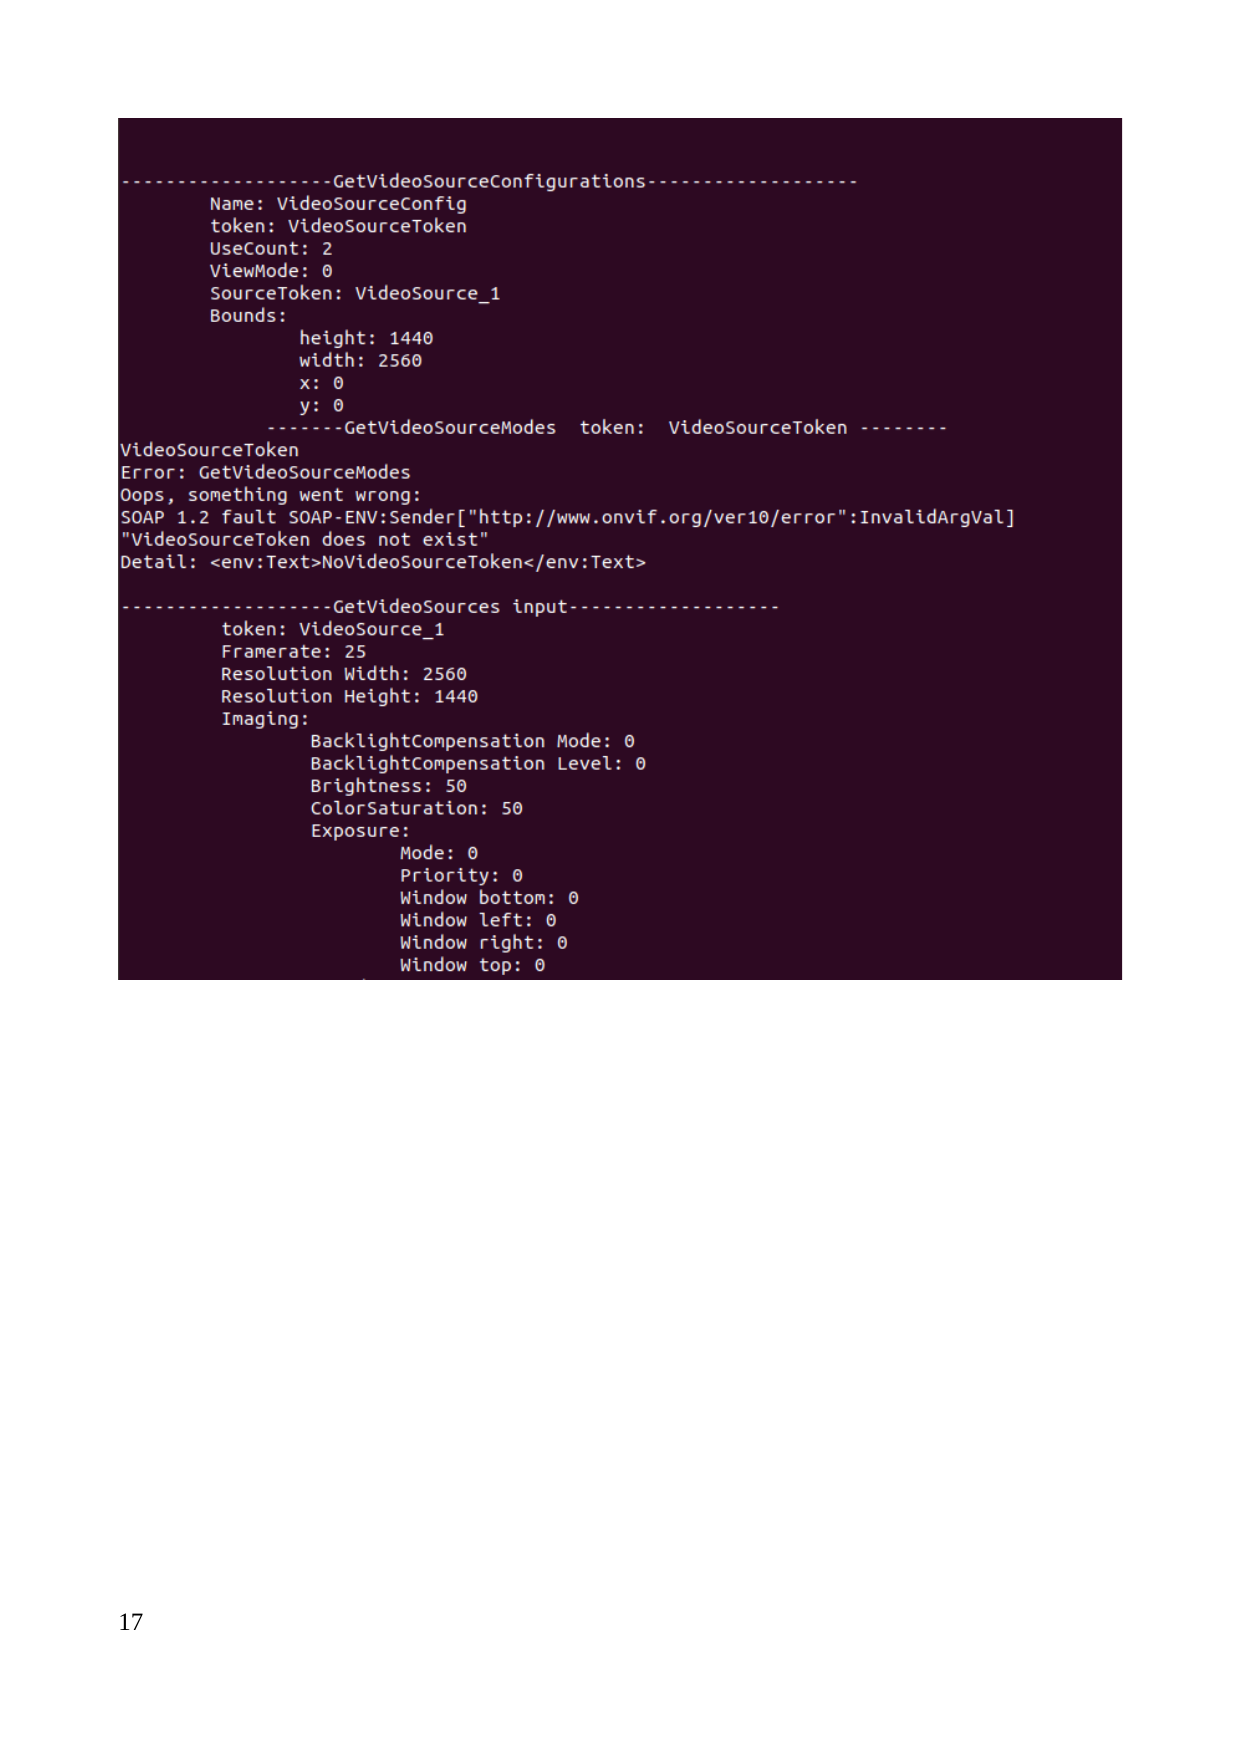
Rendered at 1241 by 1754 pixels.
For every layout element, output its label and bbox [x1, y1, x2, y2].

picture [118, 118, 1123, 980]
